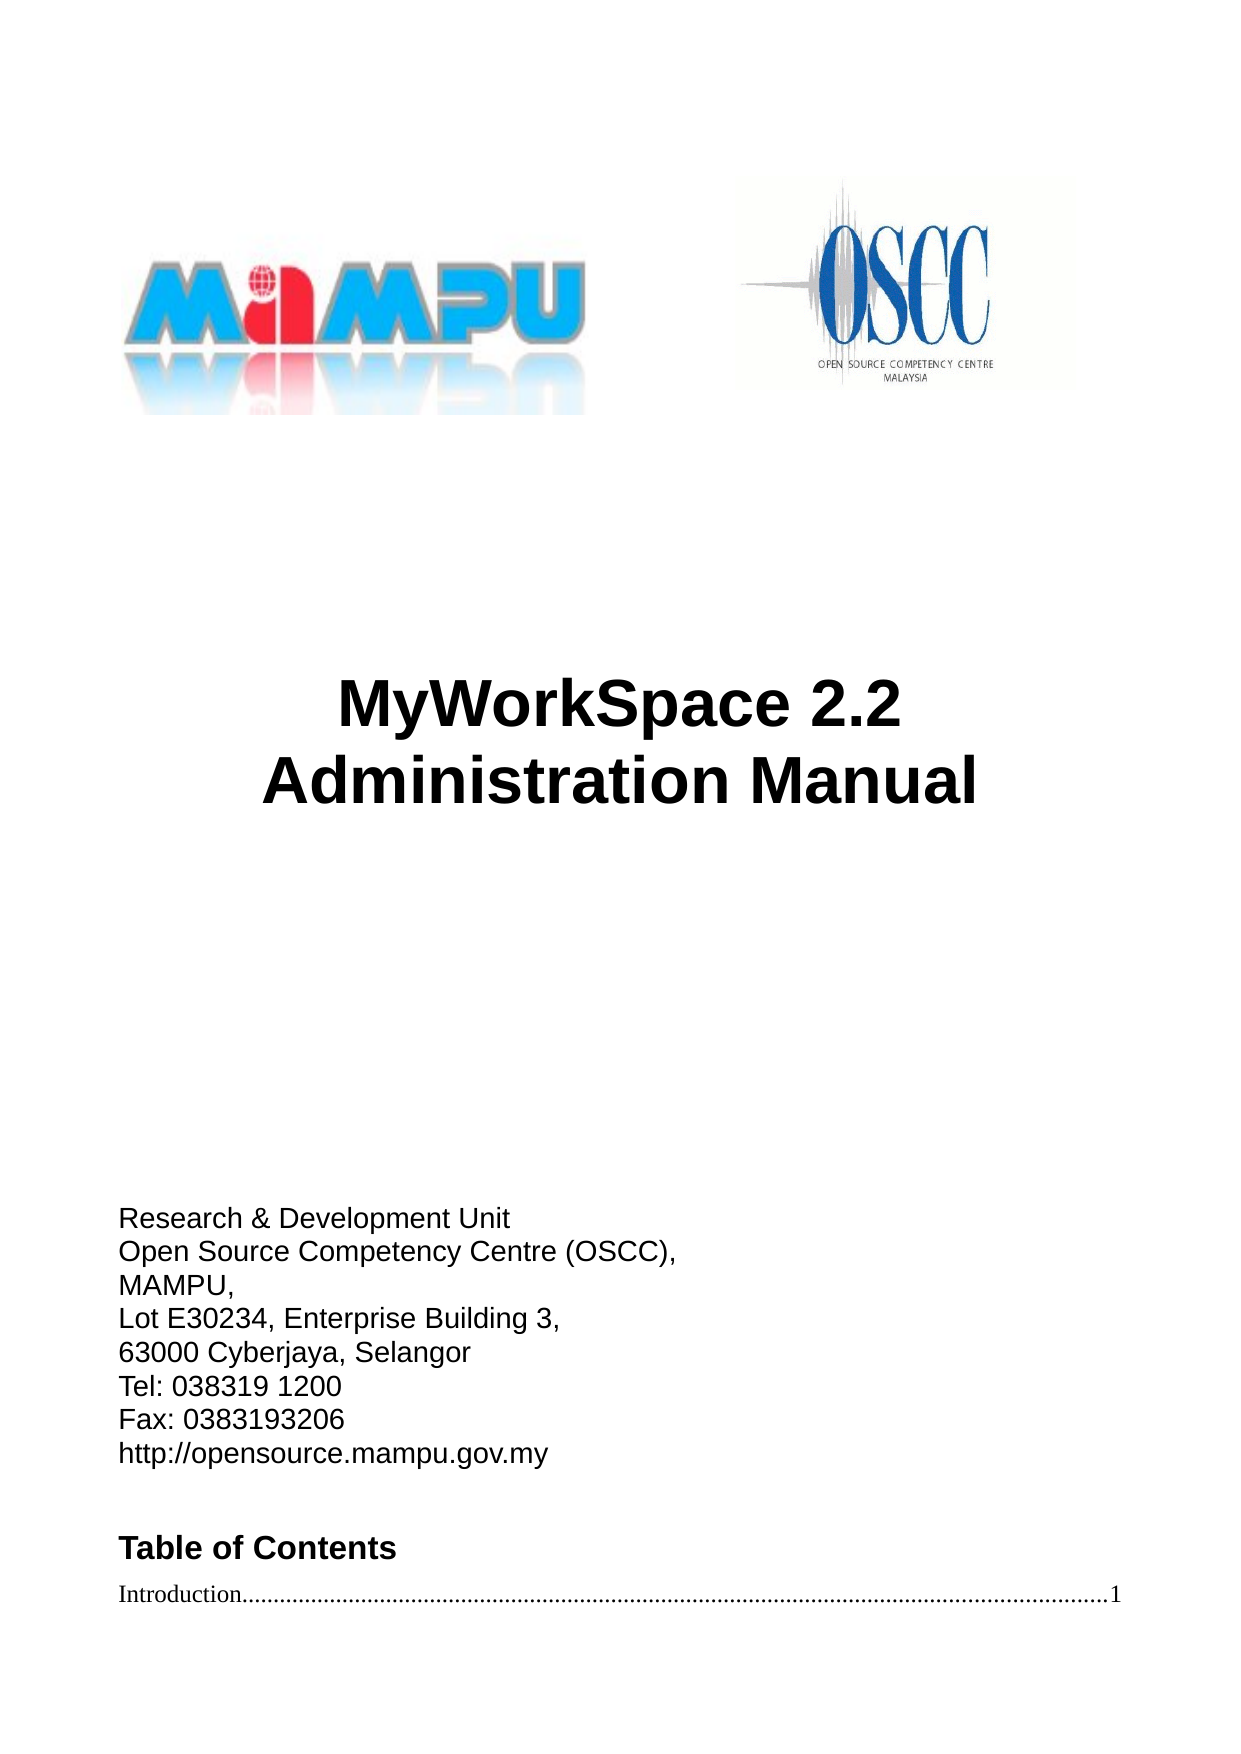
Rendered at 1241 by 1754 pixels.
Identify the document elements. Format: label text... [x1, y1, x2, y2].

text Administration Manual [118, 741, 1122, 817]
text Open Source Competency Centre (OSCC), [118, 1234, 1122, 1268]
picture [735, 176, 1077, 390]
text Lot E302­34, Enterprise Building 3, [118, 1301, 1122, 1335]
text Research & Development Unit [118, 1201, 1122, 1234]
text 63000 Cyberjaya, Selangor [118, 1335, 1122, 1368]
text Introduction 1 [118, 1579, 1122, 1607]
text http://opensource.mampu.gov.my [118, 1436, 1122, 1469]
text MAMPU, [118, 1268, 1122, 1301]
text Tel: 03­8319 1200 [118, 1368, 1122, 1402]
text Fax: 03­83193206 [118, 1402, 1122, 1436]
picture [121, 202, 589, 415]
text MyWorkSpace 2.2 [118, 664, 1122, 741]
subtitle Table of Contents [118, 1528, 1122, 1566]
